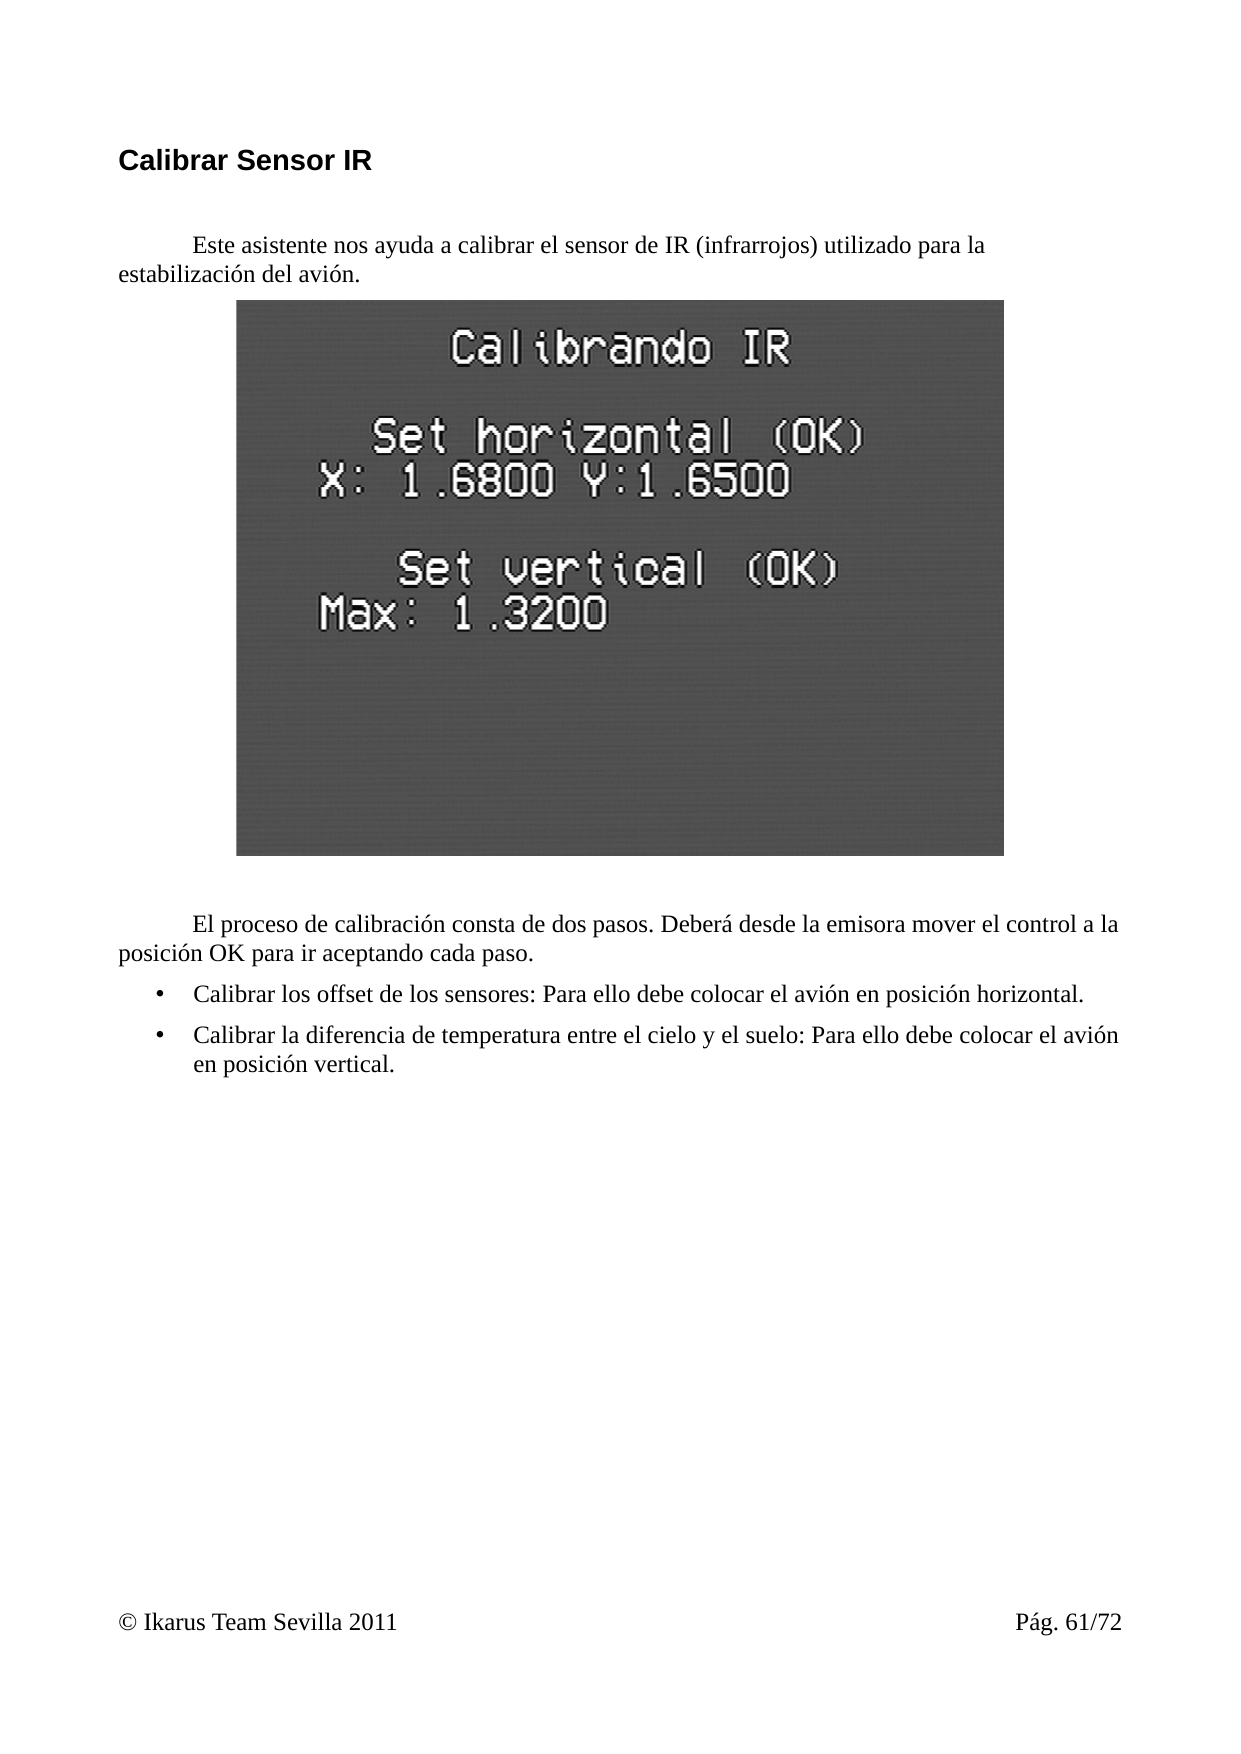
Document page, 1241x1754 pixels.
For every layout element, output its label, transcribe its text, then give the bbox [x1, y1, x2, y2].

list Calibrar los offset de los sensores: Para ello debe colocar el avión en posición horizontal. [156, 979, 1122, 1008]
list Calibrar la diferencia de temperatura entre el cielo y el suelo: Para ello debe colocar el avión en posición vertical. [156, 1021, 1122, 1078]
picture [236, 300, 1004, 856]
subtitle Calibrar Sensor IR [118, 143, 1122, 177]
text Este asistente nos ayuda a calibrar el sensor de IR (infrarrojos) utilizado para la estabilización del avión. [118, 230, 1122, 288]
text El proceso de calibración consta de dos pasos. Deberá desde la emisora mover el control a la posición OK para ir aceptando cada paso. [118, 909, 1122, 967]
